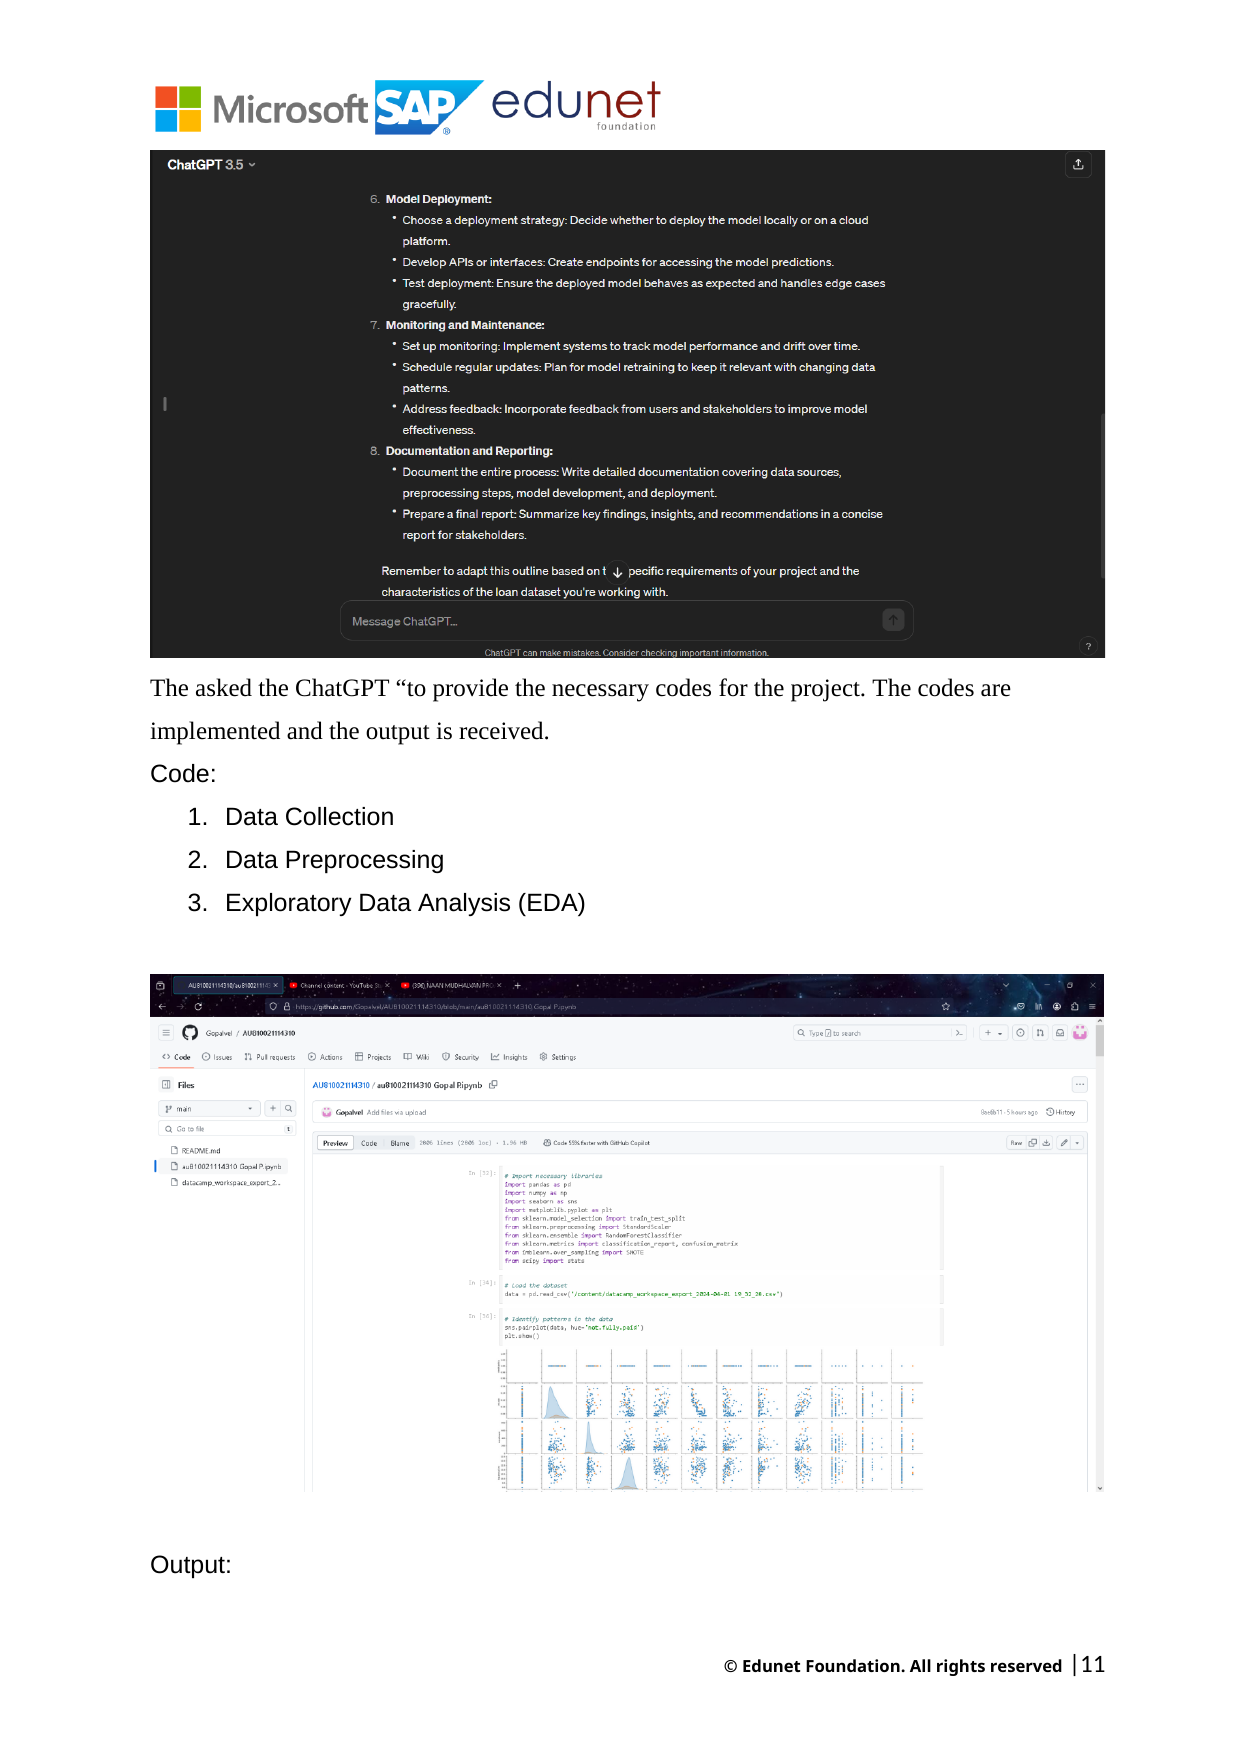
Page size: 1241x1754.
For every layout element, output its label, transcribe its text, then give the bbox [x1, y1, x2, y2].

text Output: [150, 1550, 1105, 1578]
list Data Preprocessing [187, 845, 1105, 874]
picture [150, 75, 668, 136]
picture [150, 150, 1106, 658]
list Exploratory Data Analysis (EDA) [187, 888, 1105, 917]
picture [150, 974, 1104, 1492]
text Code: [150, 759, 1105, 788]
text The asked the ChatGPT “to provide the necessary codes for the project. The codes are implemented and the output is received. [150, 673, 1105, 744]
list Data Collection [187, 802, 1105, 831]
